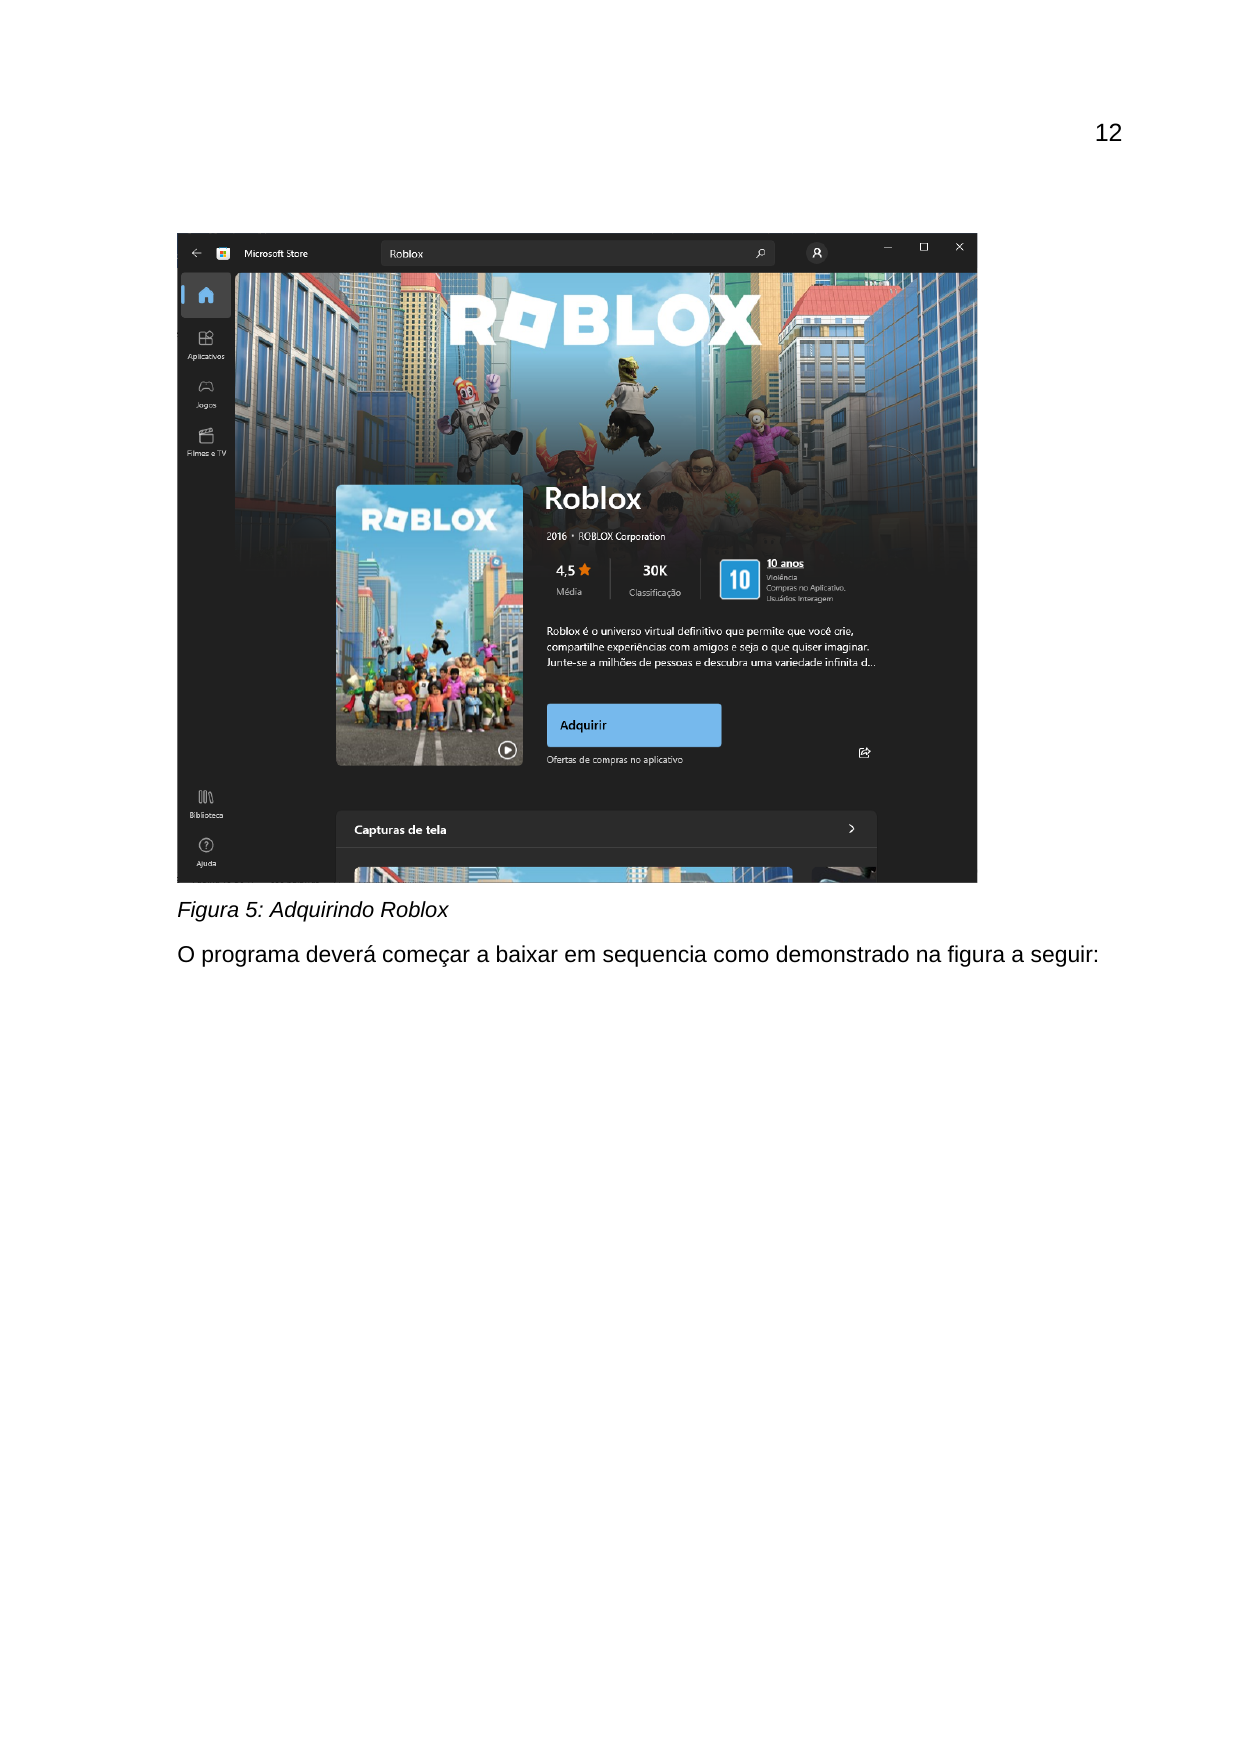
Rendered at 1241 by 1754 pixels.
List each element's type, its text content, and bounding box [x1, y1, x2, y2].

text Figura 5: Adquirindo Roblox [177, 883, 977, 922]
text O programa deverá começar a baixar em sequencia como demonstrado na figura a seguir: [177, 941, 1122, 968]
picture [177, 233, 978, 883]
